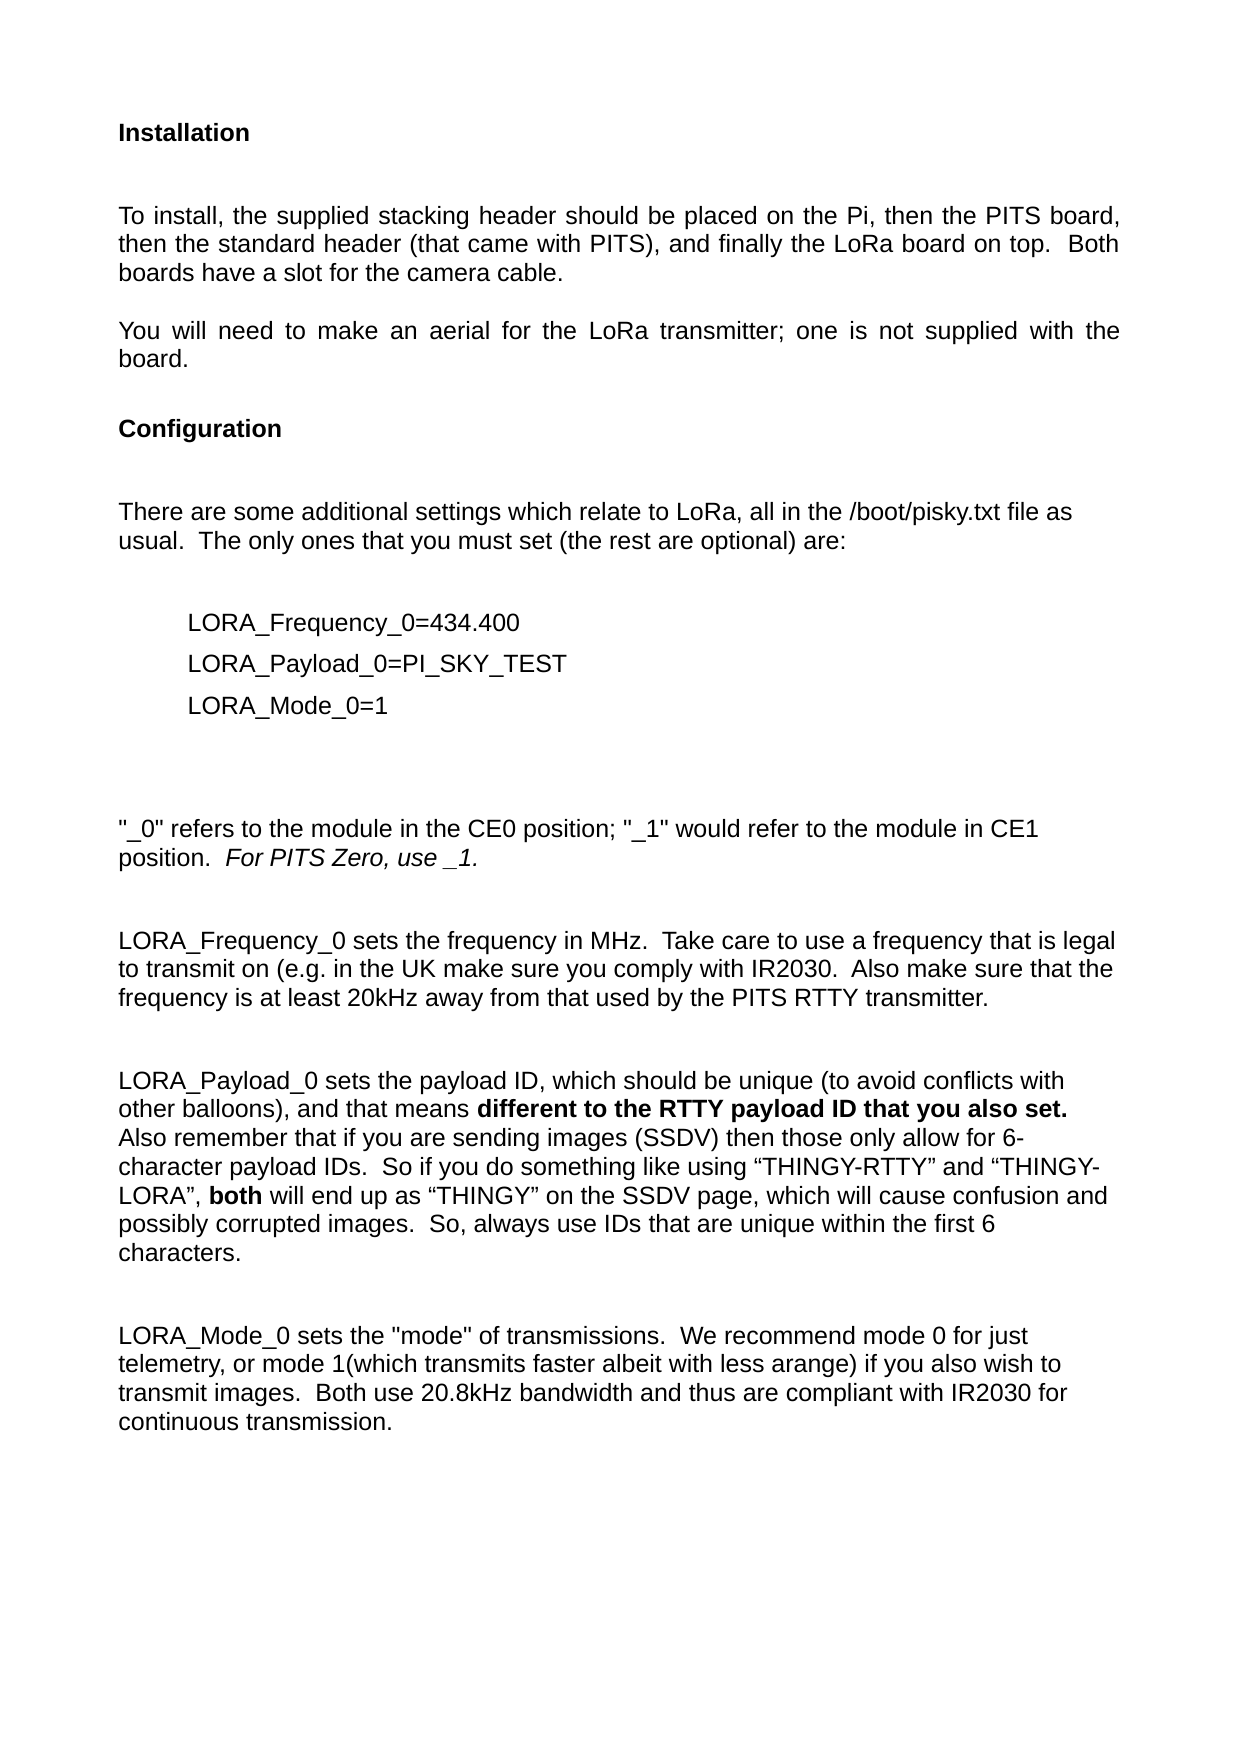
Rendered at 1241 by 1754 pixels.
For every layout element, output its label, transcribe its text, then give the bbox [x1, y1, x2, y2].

text LORA_Mode_0=1 [118, 691, 1122, 719]
text LORA_Payload_0 sets the payload ID, which should be unique (to avoid conflicts with other balloons), and that means different to the RTTY payload ID that you also set. Also remember that if you are sending images (SSDV) then those only allow for 6-character payload IDs. So if you do something like using “THINGY-RTTY” and “THINGY-LORA”, both will end up as “THINGY” on the SSDV page, which will cause confusion and possibly corrupted images. So, always use IDs that are unique within the first 6 characters. [118, 1066, 1122, 1267]
text LORA_Mode_0 sets the "mode" of transmissions. We recommend mode 0 for just telemetry, or mode 1(which transmits faster albeit with less arange) if you also wish to transmit images. Both use 20.8kHz bandwidth and thus are compliant with IR2030 for continuous transmission. [118, 1321, 1122, 1436]
text There are some additional settings which relate to LoRa, all in the /boot/pisky.txt file as usual. The only ones that you must set (the rest are optional) are: [118, 497, 1122, 554]
text LORA_Payload_0=PI_SKY_TEST [118, 649, 1122, 678]
text You will need to make an aerial for the LoRa transmitter; one is not supplied with the board. [118, 316, 1122, 373]
text To install, the supplied stacking header should be placed on the Pi, then the PITS board, then the standard header (that came with PITS), and finally the LoRa board on top. Both boards have a slot for the camera cable. [118, 201, 1122, 287]
text Configuration [118, 414, 1122, 443]
text "_0" refers to the module in the CE0 position; "_1" would refer to the module in CE1 position. For PITS Zero, use _1. [118, 814, 1122, 872]
text LORA_Frequency_0=434.400 [118, 608, 1122, 637]
text LORA_Frequency_0 sets the frequency in MHz. Take care to use a frequency that is legal to transmit on (e.g. in the UK make sure you comply with IR2030. Also make sure that the frequency is at least 20kHz away from that used by the PITS RTTY transmitter. [118, 926, 1122, 1012]
text Installation [118, 118, 1122, 147]
